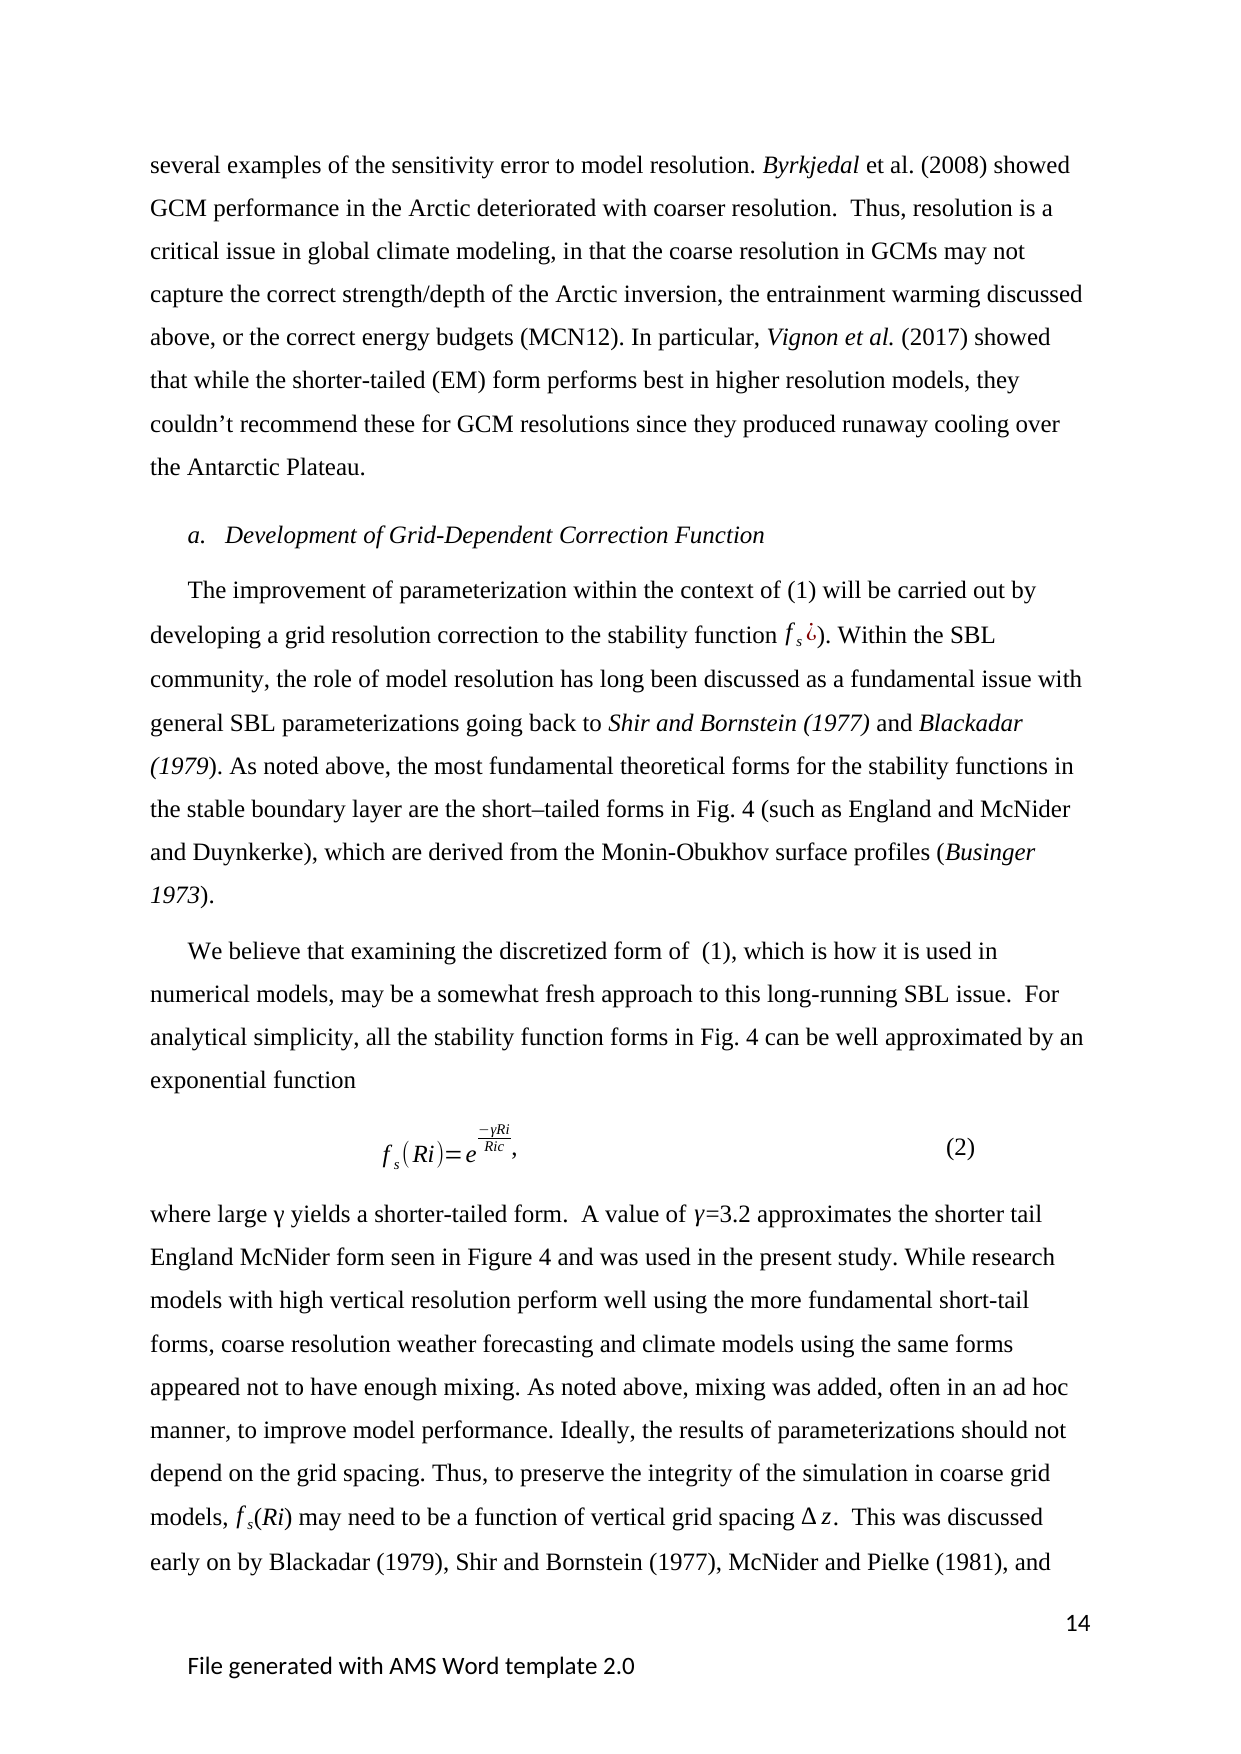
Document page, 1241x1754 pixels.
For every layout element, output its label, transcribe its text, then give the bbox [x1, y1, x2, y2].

list Development of Grid-Dependent Correction Function [187, 520, 1090, 549]
text We believe that examining the discretized form of (1), which is how it is used in numerical models, may be a somewhat fresh approach to this long-running SBL issue. For analytical simplicity, all the stability function forms in Fig. 4 can be well approximated by an exponential function [150, 936, 1090, 1094]
text , (2) [150, 1121, 1090, 1172]
text several examples of the sensitivity error to model resolution. Byrkjedal et al. (2008) showed GCM performance in the Arctic deteriorated with coarser resolution. Thus, resolution is a critical issue in global climate modeling, in that the coarse resolution in GCMs may not capture the correct strength/depth of the Arctic inversion, the entrainment warming discussed above, or the correct energy budgets (MCN12). In particular, Vignon et al. (2017) showed that while the shorter-tailed (EM) form performs best in higher resolution models, they couldn’t recommend these for GCM resolutions since they produced runaway cooling over the Antarctic Plateau. [150, 150, 1090, 481]
text where large γ yields a shorter-tailed form. A value of =3.2 approximates the shorter tail England McNider form seen in Figure 4 and was used in the present study. While research models with high vertical resolution perform well using the more fundamental short-tail forms, coarse resolution weather forecasting and climate models using the same forms appeared not to have enough mixing. As noted above, mixing was added, often in an ad hoc manner, to improve model performance. Ideally, the results of parameterizations should not depend on the grid spacing. Thus, to preserve the integrity of the simulation in coarse grid models, (Ri) may need to be a function of vertical grid spacing . This was discussed early on by Blackadar (1979), Shir and Bornstein (1977), McNider and Pielke (1981), and [150, 1199, 1090, 1576]
text The improvement of parameterization within the context of (1) will be carried out by developing a grid resolution correction to the stability function ). Within the SBL community, the role of model resolution has long been discussed as a fundamental issue with general SBL parameterizations going back to Shir and Bornstein (1977) and Blackadar (1979). As noted above, the most fundamental theoretical forms for the stability functions in the stable boundary layer are the short–tailed forms in Fig. 4 (such as England and McNider and Duynkerke), which are derived from the Monin-Obukhov surface profiles (Businger 1973). [150, 576, 1090, 909]
